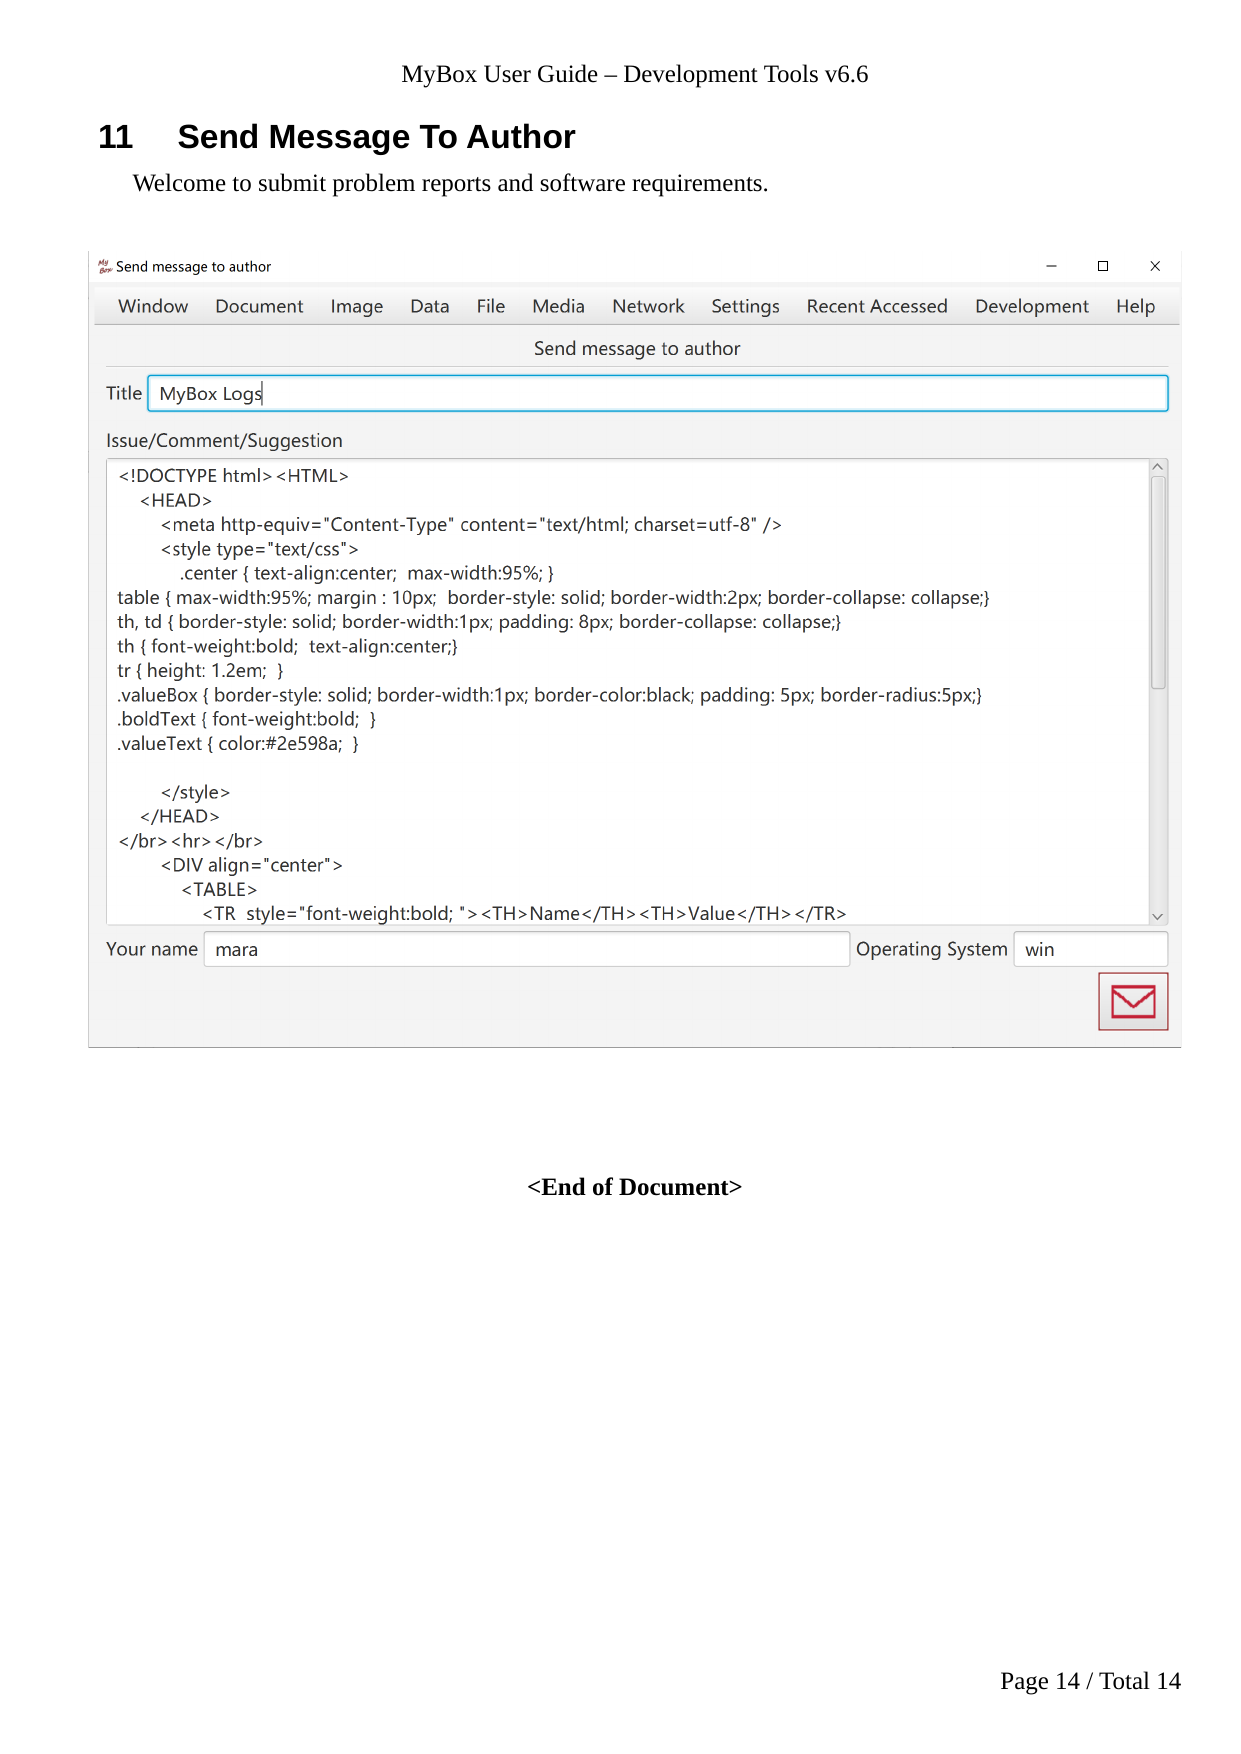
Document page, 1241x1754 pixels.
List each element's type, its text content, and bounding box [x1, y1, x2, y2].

text <End of Document> [88, 1172, 1181, 1201]
picture [88, 251, 1182, 1048]
text Welcome to submit problem reports and software requirements. [88, 168, 1181, 197]
subtitle Send Message To Author [88, 117, 1181, 156]
